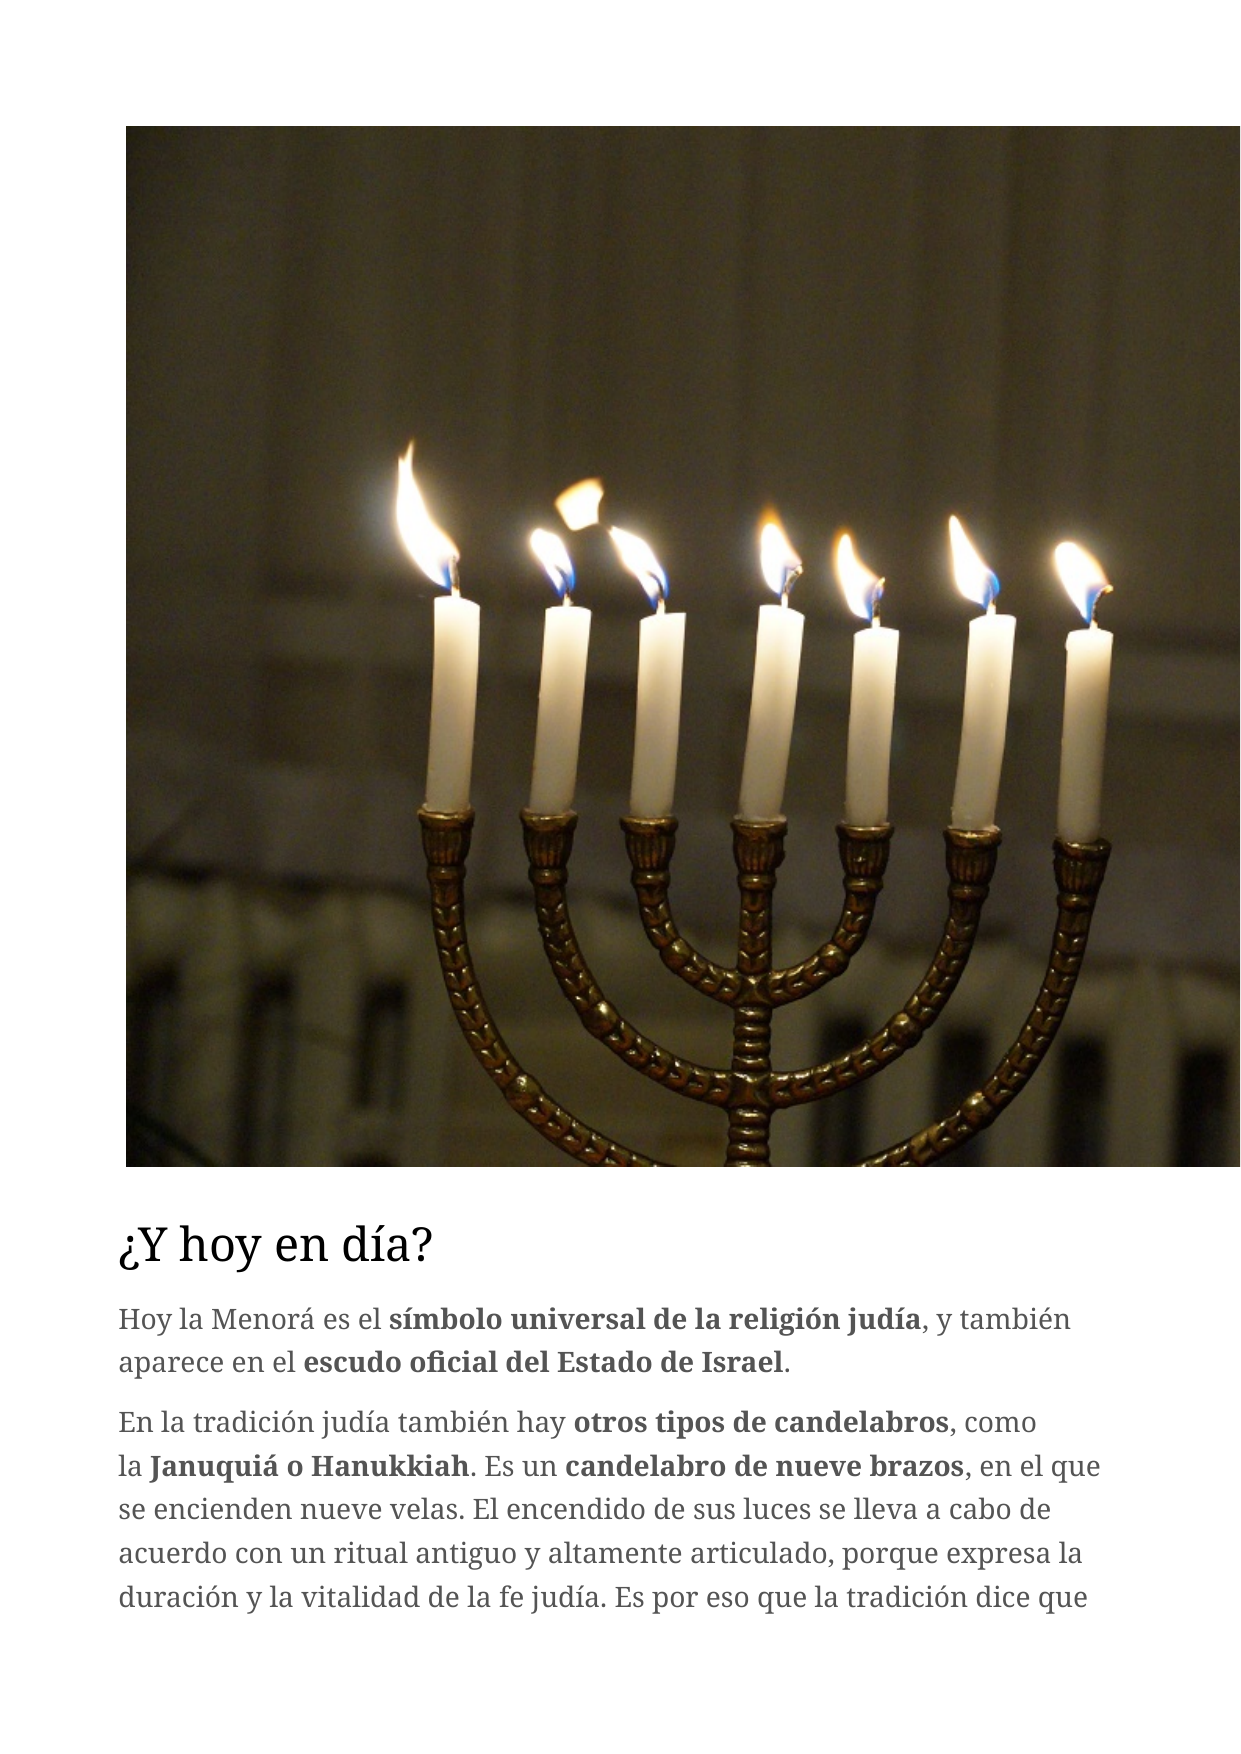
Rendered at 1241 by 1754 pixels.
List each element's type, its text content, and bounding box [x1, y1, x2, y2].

subtitle ¿Y hoy en día? [118, 1211, 1122, 1275]
text En la tradición judía también hay otros tipos de candelabros, como la Januquiá o Hanukkiah. Es un candelabro de nueve brazos, en el que se encienden nueve velas. El encendido de sus luces se lleva a cabo de acuerdo con un ritual antiguo y altamente articulado, porque expresa la duración y la vitalidad de la fe judía. Es por eso que la tradición dice que [118, 1397, 1122, 1615]
picture [126, 126, 1241, 1167]
text Hoy la Menorá es el símbolo universal de la religión judía, y también aparece en el escudo oficial del Estado de Israel. [118, 1293, 1122, 1381]
